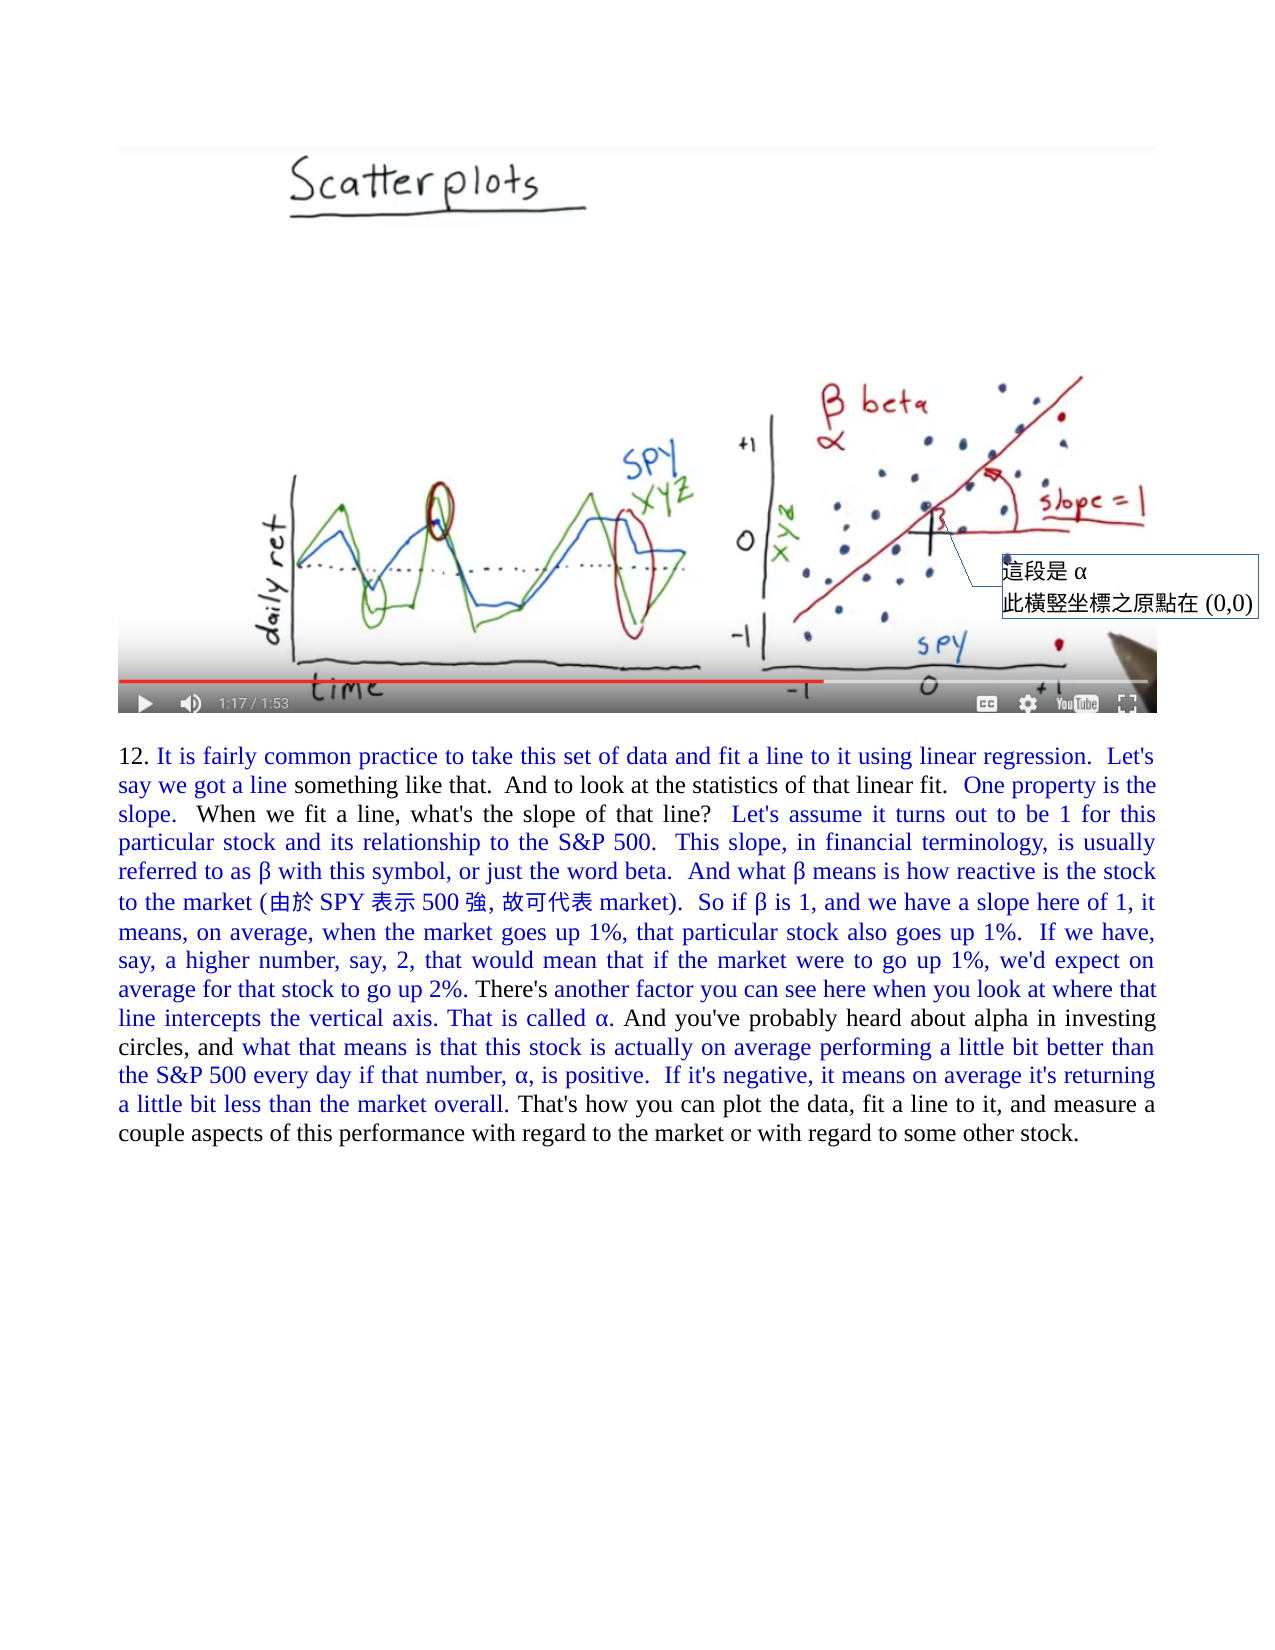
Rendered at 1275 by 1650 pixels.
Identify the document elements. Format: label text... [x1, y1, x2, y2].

picture [1003, 555, 1157, 618]
picture [118, 146, 1157, 713]
text 12. It is fairly common practice to take this set of data and fit a line to it using linear regression. Let's say we got a line something like that. And to look at the statistics of that linear fit. One property is the slope. When we fit a line, what's the slope of that line? Let's assume it turns out to be 1 for this particular stock and its relationship to the S&P 500. This slope, in financial terminology, is usually referred to as β with this symbol, or just the word beta. And what β means is how reactive is the stock to the market (由於SPY表示500強, 故可代表market). So if β is 1, and we have a slope here of 1, it means, on average, when the market goes up 1%, that particular stock also goes up 1%. If we have, say, a higher number, say, 2, that would mean that if the market were to go up 1%, we'd expect on average for that stock to go up 2%. There's another factor you can see here when you look at where that line intercepts the vertical axis. That is called α. And you've probably heard about alpha in investing circles, and what that means is that this stock is actually on average performing a little bit better than the S&P 500 every day if that number, α, is positive. If it's negative, it means on average it's returning a little bit less than the market overall. That's how you can plot the data, fit a line to it, and measure a couple aspects of this performance with regard to the market or with regard to some other stock. [118, 741, 1157, 1147]
